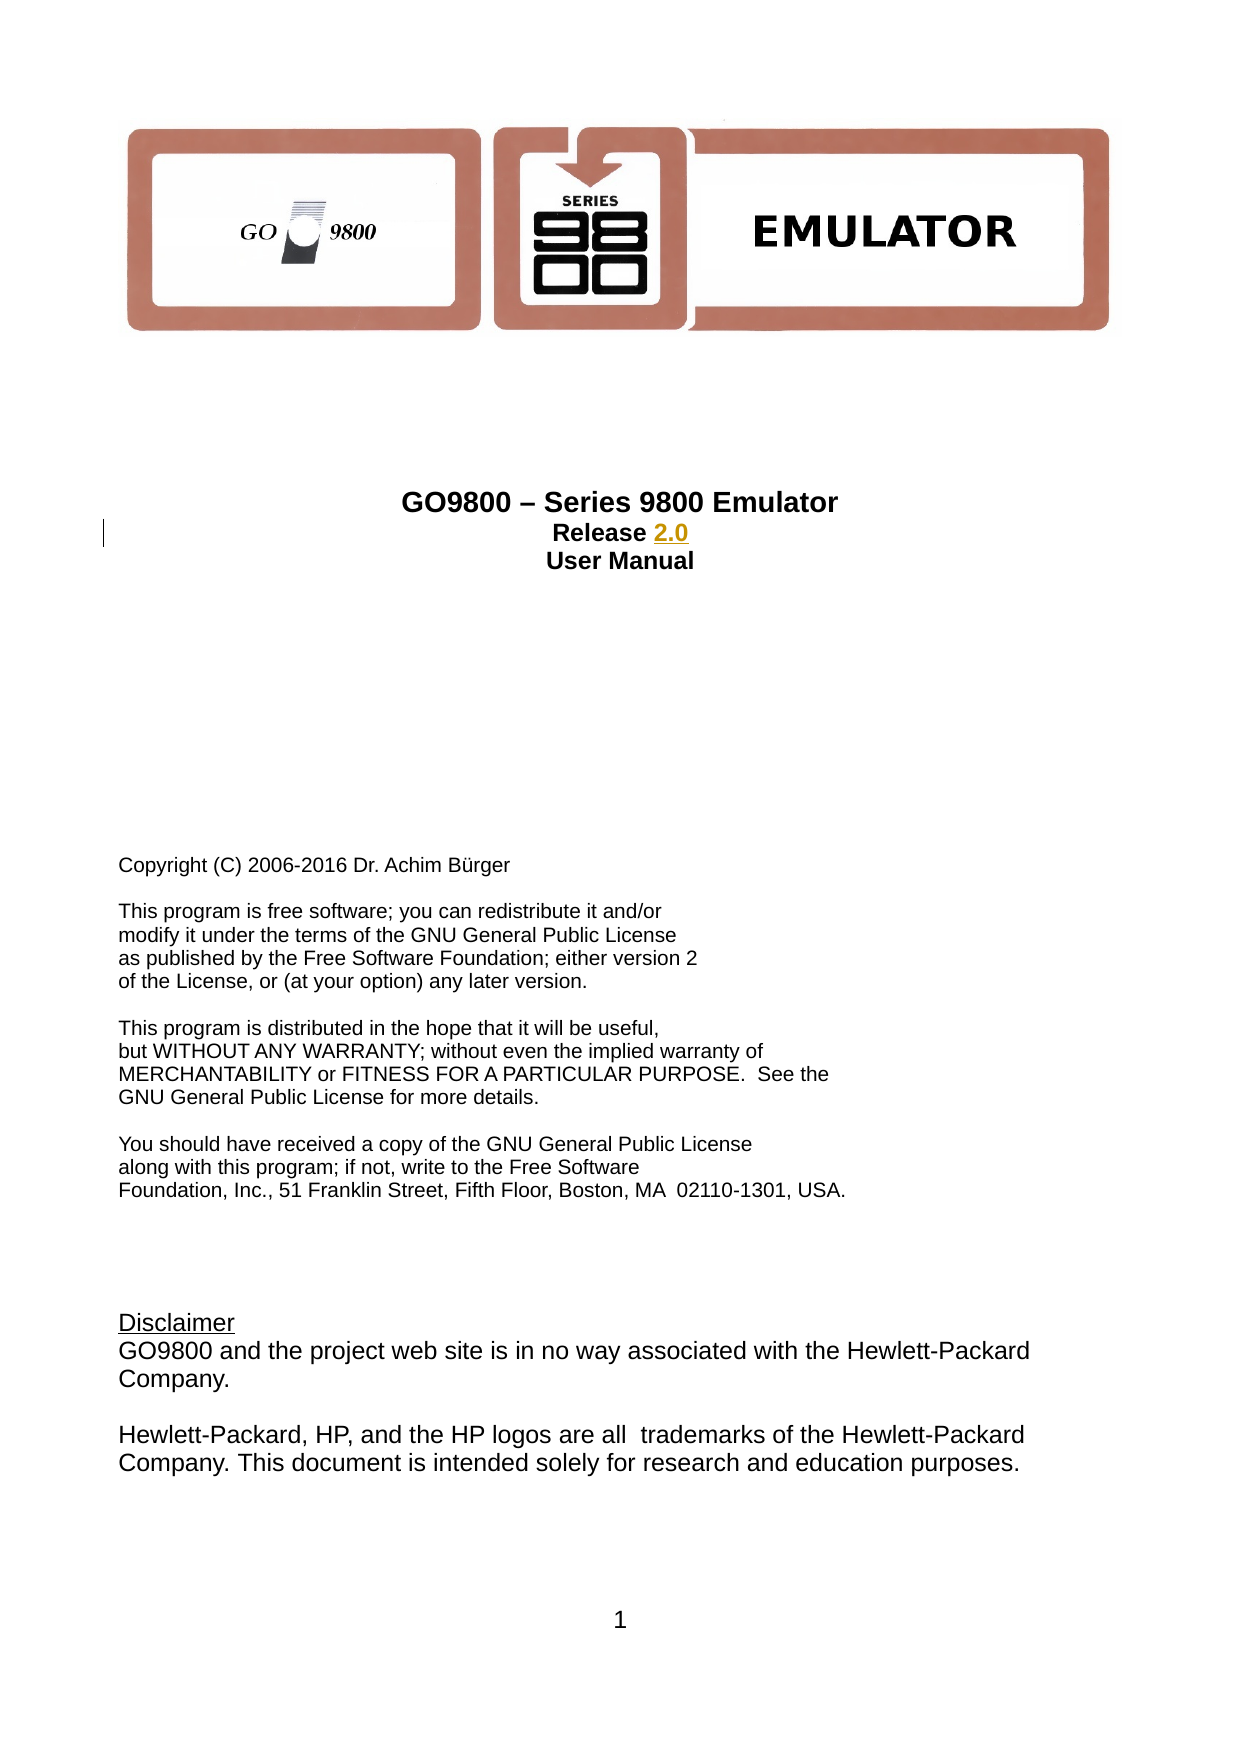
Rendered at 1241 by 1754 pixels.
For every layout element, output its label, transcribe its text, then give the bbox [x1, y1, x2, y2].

text GO9800 – Series 9800 Emulator [118, 486, 1122, 519]
text You should have received a copy of the GNU General Public License [118, 1132, 1122, 1156]
picture [118, 118, 1122, 337]
text Copyright (C) 2006-2016 Dr. Achim Bürger [118, 854, 1122, 877]
text User Manual [118, 547, 1122, 574]
text but WITHOUT ANY WARRANTY; without even the implied warranty of [118, 1039, 1122, 1063]
text GNU General Public License for more details. [118, 1086, 1122, 1109]
text as published by the Free Software Foundation; either version 2 [118, 947, 1122, 970]
text of the License, or (at your option) any later version. [118, 970, 1122, 993]
text Foundation, Inc., 51 Franklin Street, Fifth Floor, Boston, MA 02110-1301, USA. [118, 1179, 1122, 1202]
text This program is distributed in the hope that it will be useful, [118, 1016, 1122, 1039]
text Hewlett-Packard, HP, and the HP logos are all trademarks of the Hewlett-Packard Company. This document is intended solely for research and education purposes. [118, 1421, 1122, 1477]
text modify it under the terms of the GNU General Public License [118, 923, 1122, 947]
text This program is free software; you can redistribute it and/or [118, 900, 1122, 923]
text Release 2.0 [118, 519, 1122, 547]
text Disclaimer [118, 1309, 1122, 1337]
text MERCHANTABILITY or FITNESS FOR A PARTICULAR PURPOSE. See the [118, 1063, 1122, 1086]
text along with this program; if not, write to the Free Software [118, 1156, 1122, 1179]
text GO9800 and the project web site is in no way associated with the Hewlett-Packard Company. [118, 1337, 1122, 1393]
